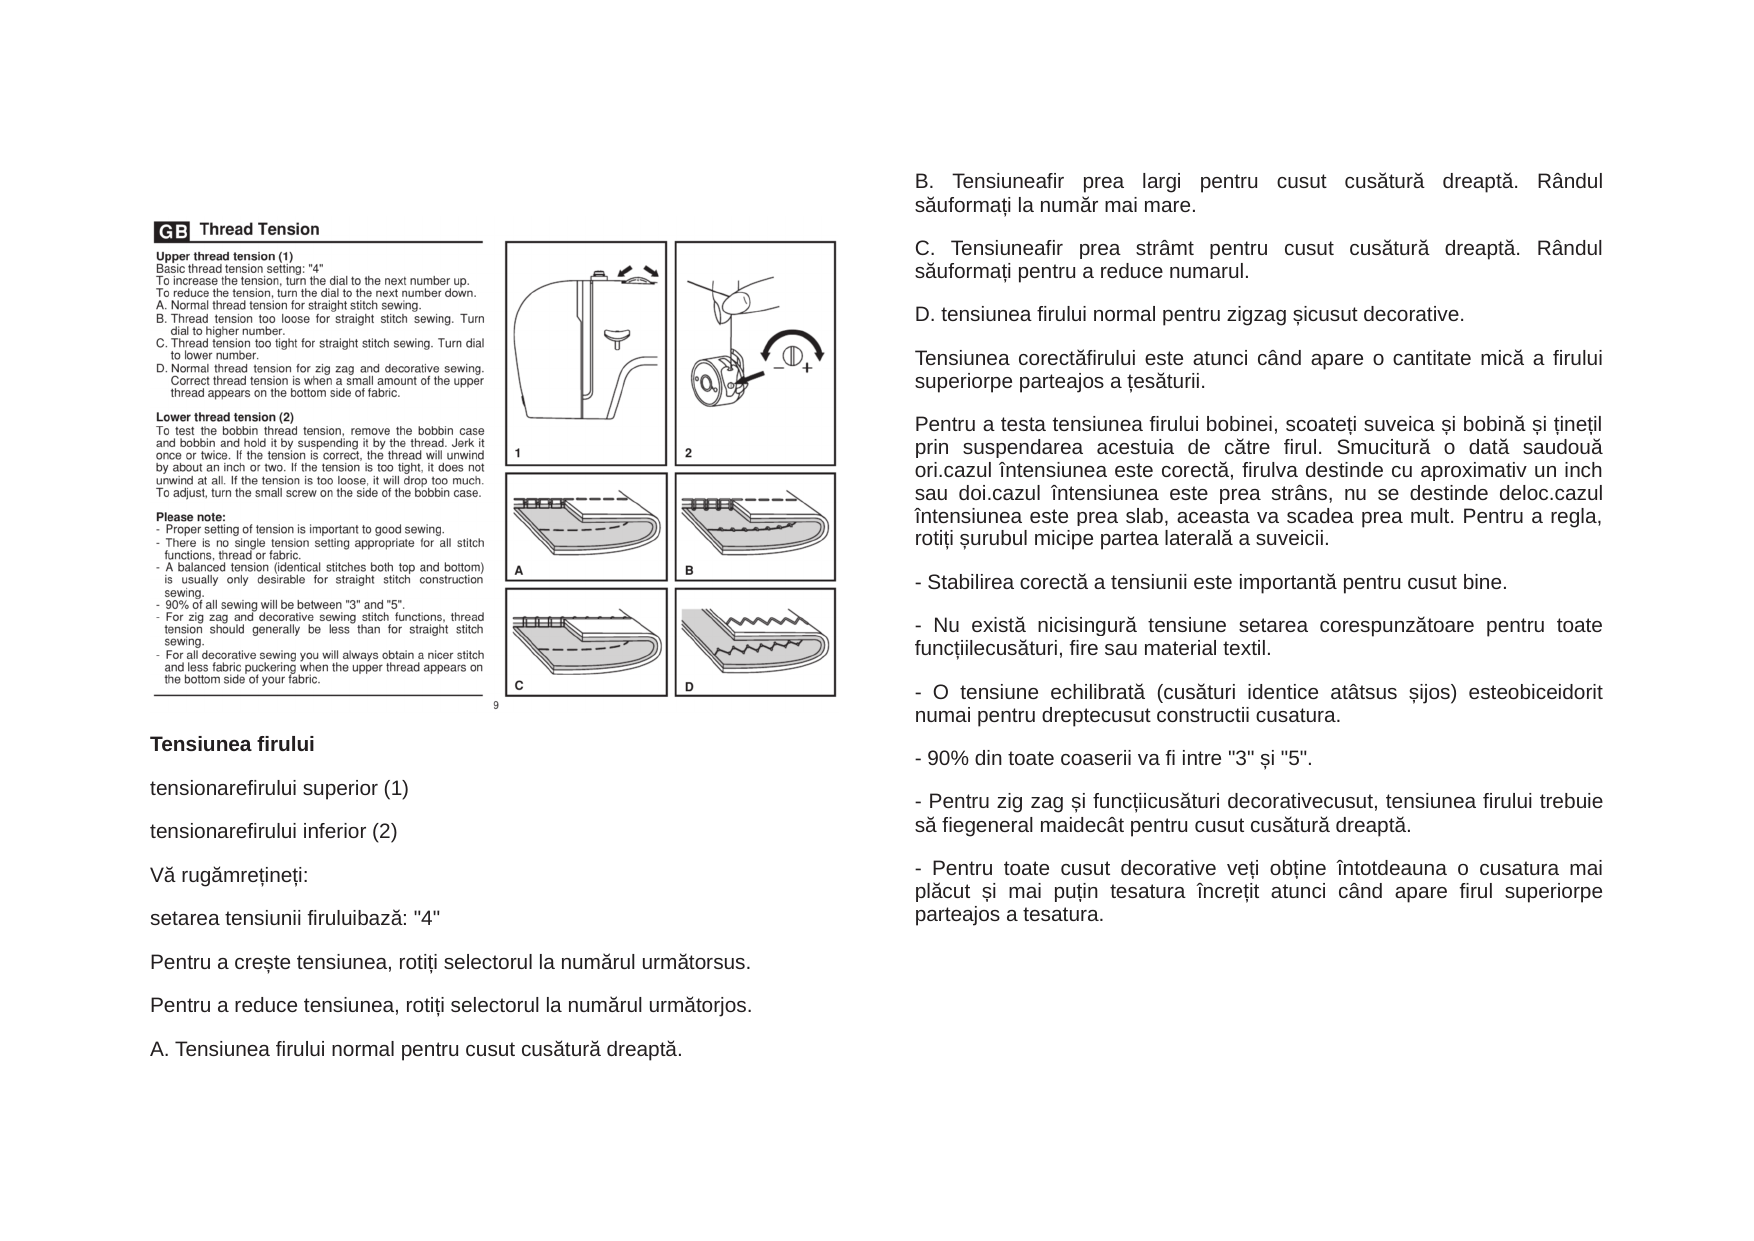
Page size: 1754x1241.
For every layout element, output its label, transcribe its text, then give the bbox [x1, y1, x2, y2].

text D. tensiunea firului normal pentru zigzag șicusut decorative. [914, 303, 1604, 326]
text C. Tensiuneafir prea strâmt pentru cusut cusătură dreaptă. Rândul săuformați pentru a reduce numarul. [914, 237, 1604, 283]
text Pentru a testa tensiunea firului bobinei, scoateți suveica și bobină și ținețil prin suspendarea acestuia de către firul. Smucitură o dată saudouă ori.cazul întensiunea este corectă, firulva destinde cu aproximativ un inch sau doi.cazul întensiunea este prea strâns, nu se destinde deloc.cazul întensiunea este prea slab, aceasta va scadea prea mult. Pentru a regla, rotiți șurubul micipe partea laterală a suveicii. [914, 413, 1604, 550]
text A. Tensiunea firului normal pentru cusut cusătură dreaptă. [150, 1038, 839, 1061]
text tensionarefirului inferior (2) [150, 820, 839, 843]
text - Pentru zig zag și funcțiicusături decorativecusut, tensiunea firului trebuie să fiegeneral maidecât pentru cusut cusătură dreaptă. [914, 791, 1604, 836]
text - Pentru toate cusut decorative veți obține întotdeauna o cusatura mai plăcut și mai puțin tesatura încrețit atunci când apare firul superiorpe parteajos a tesatura.GB [914, 857, 1604, 926]
picture [150, 216, 839, 713]
text tensionarefirului superior (1) [150, 777, 839, 799]
text - O tensiune echilibrată (cusături identice atâtsus șijos) esteobiceidorit numai pentru dreptecusut constructii cusatura. [914, 681, 1604, 726]
text Tensiunea firului [150, 733, 839, 756]
text Vă rugămrețineți: [150, 864, 839, 887]
text setarea tensiunii firuluibază: "4" [150, 907, 839, 930]
text B. Tensiuneafir prea largi pentru cusut cusătură dreaptă. Rândul săuformați la număr mai mare. [914, 171, 1604, 216]
text - Nu există nicisingură tensiune setarea corespunzătoare pentru toate funcțiilecusături, fire sau material textil. [914, 614, 1604, 660]
text - 90% din toate coaserii va fi intre "3" și "5". [914, 747, 1604, 770]
text Pentru a crește tensiunea, rotiți selectorul la numărul următorsus. [150, 951, 839, 974]
text Tensiunea corectăfirului este atunci când apare o cantitate mică a firului superiorpe parteajos a țesăturii. [914, 347, 1604, 393]
text - Stabilirea corectă a tensiunii este importantă pentru cusut bine. [914, 571, 1604, 594]
text Pentru a reduce tensiunea, rotiți selectorul la numărul următorjos. [150, 994, 839, 1017]
